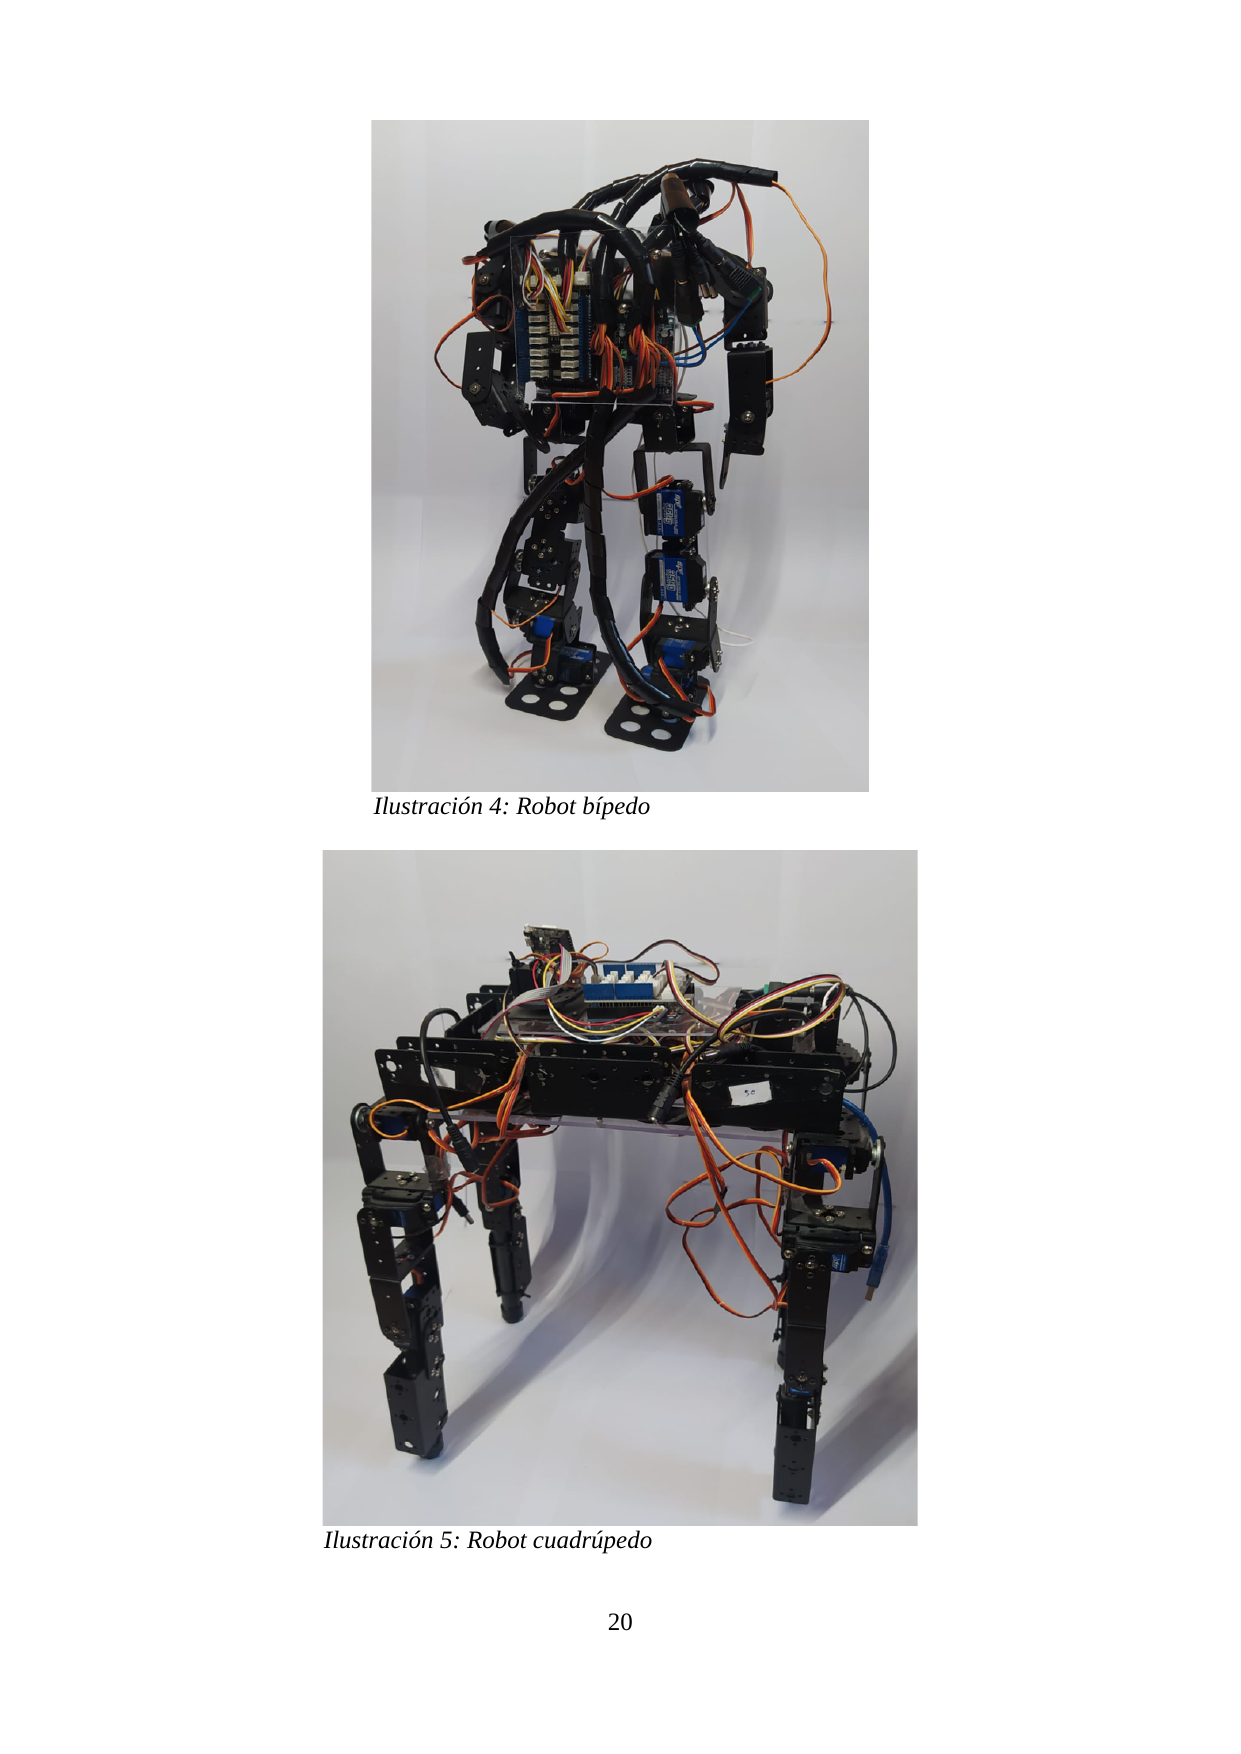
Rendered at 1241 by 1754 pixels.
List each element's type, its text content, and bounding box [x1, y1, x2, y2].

text Ilustración 4: Robot bípedo [373, 792, 867, 820]
picture [371, 120, 869, 792]
text Ilustración 5: Robot cuadrúpedo [324, 1526, 917, 1554]
picture [322, 850, 918, 1526]
